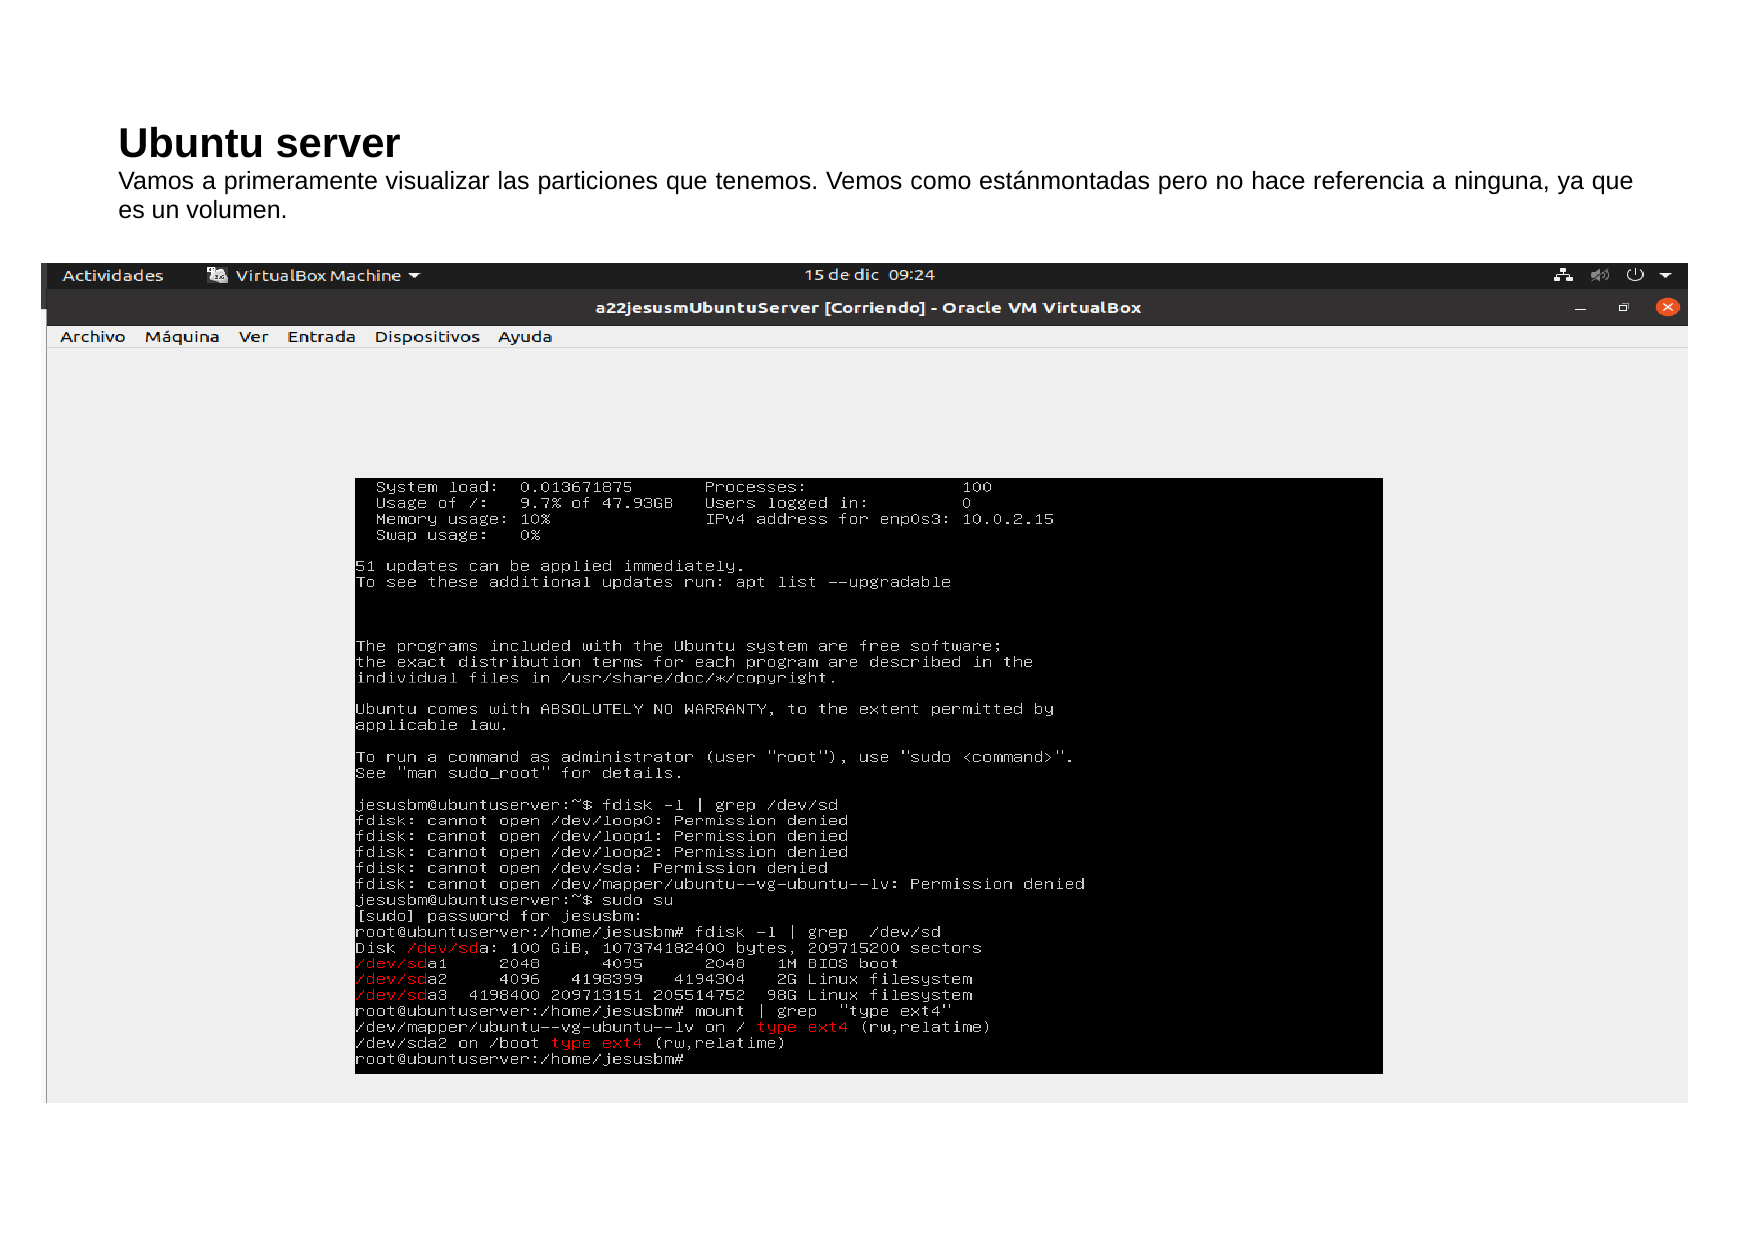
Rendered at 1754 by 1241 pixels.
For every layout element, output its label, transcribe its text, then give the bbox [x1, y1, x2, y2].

text Ubuntu server [118, 118, 1636, 166]
text Vamos a primeramente visualizar las particiones que tenemos. Vemos como estánmontadas pero no hace referencia a ninguna, ya que es un volumen. [118, 166, 1636, 223]
picture [41, 263, 1688, 1103]
